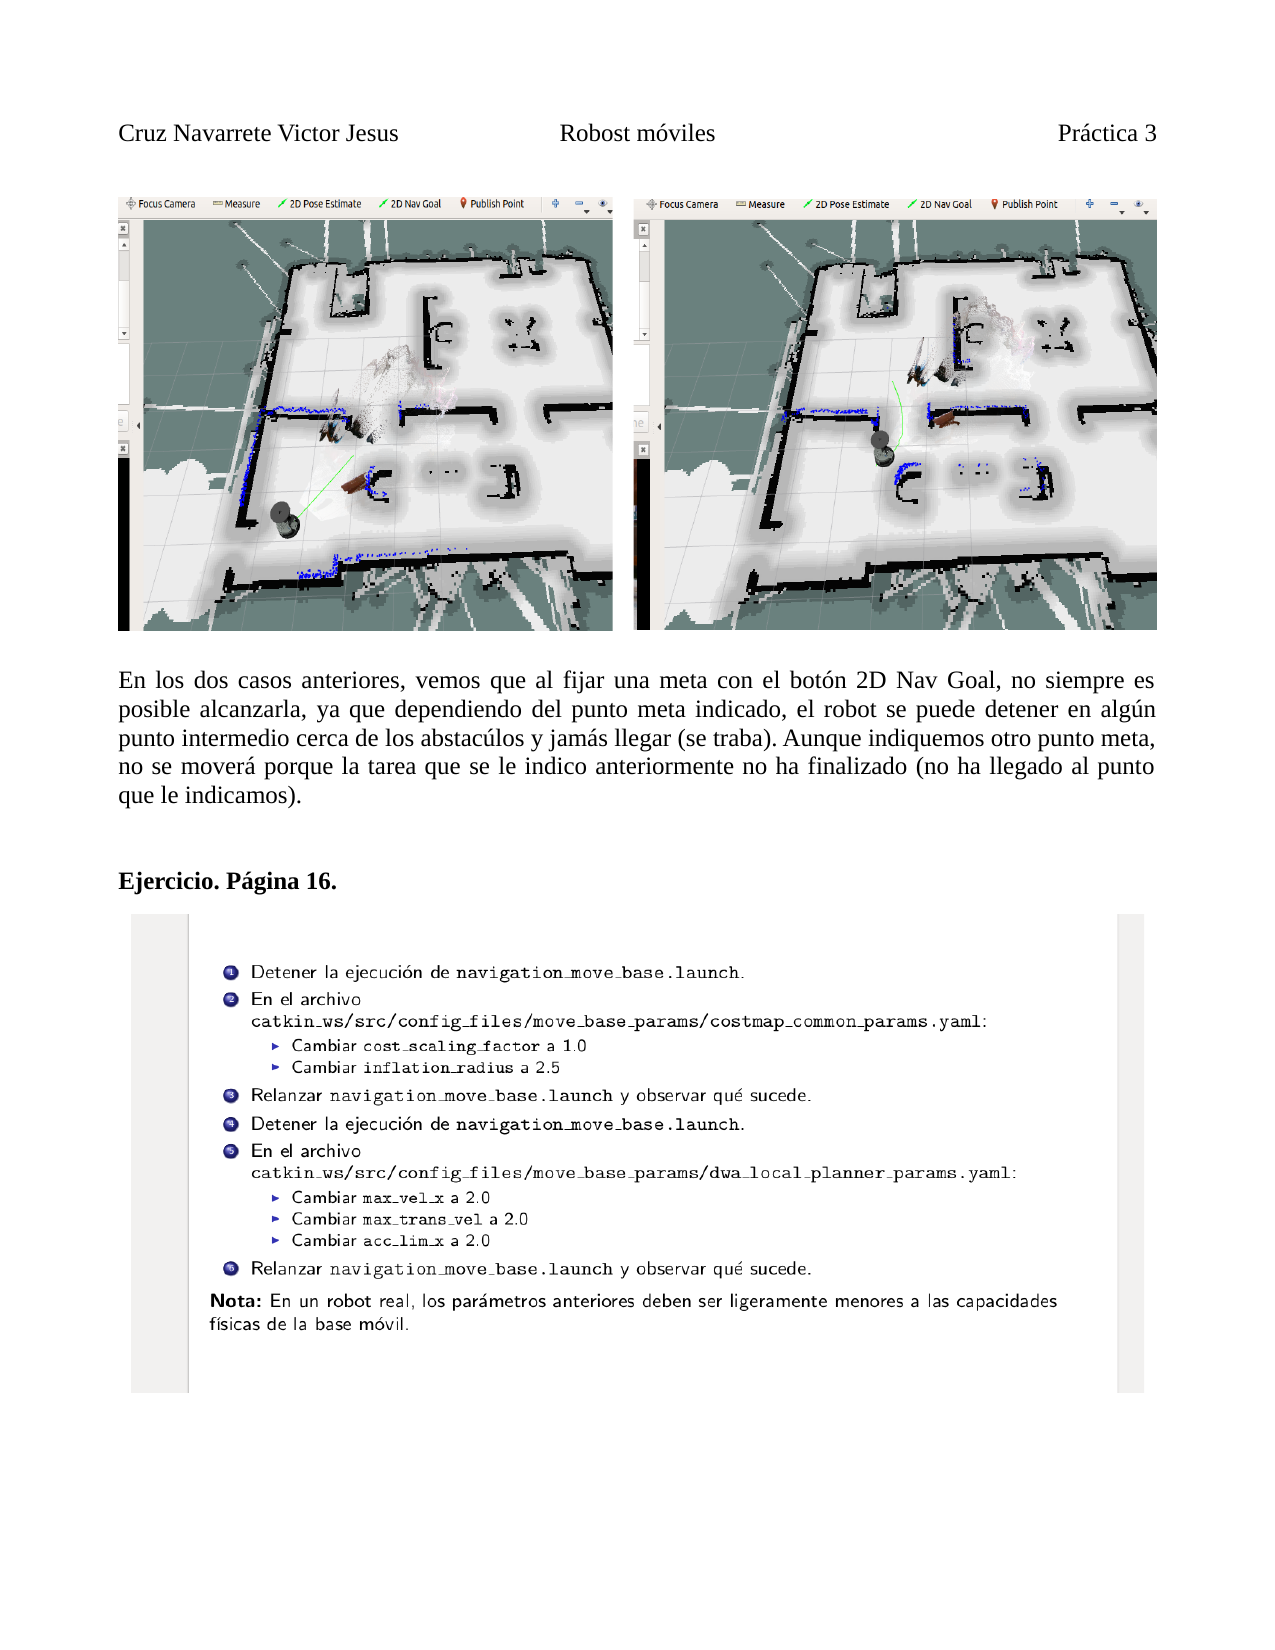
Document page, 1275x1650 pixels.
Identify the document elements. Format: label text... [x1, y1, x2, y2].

picture [646, 199, 1121, 630]
text En los dos casos anteriores, vemos que al fijar una meta con el botón 2D Nav Goal, no siempre es posible alcanzarla, ya que dependiendo del punto meta indicado, el robot se puede detener en algún punto intermedio cerca de los abstacúlos y jamás llegar (se traba). Aunque indiquemos otro punto meta, no se moverá porque la tarea que se le indico anteriormente no ha finalizado (no ha llegado al punto que le indicamos). [118, 665, 1157, 809]
picture [131, 914, 1145, 1393]
text Ejercicio. Página 16. [118, 866, 1157, 895]
picture [136, 197, 569, 631]
